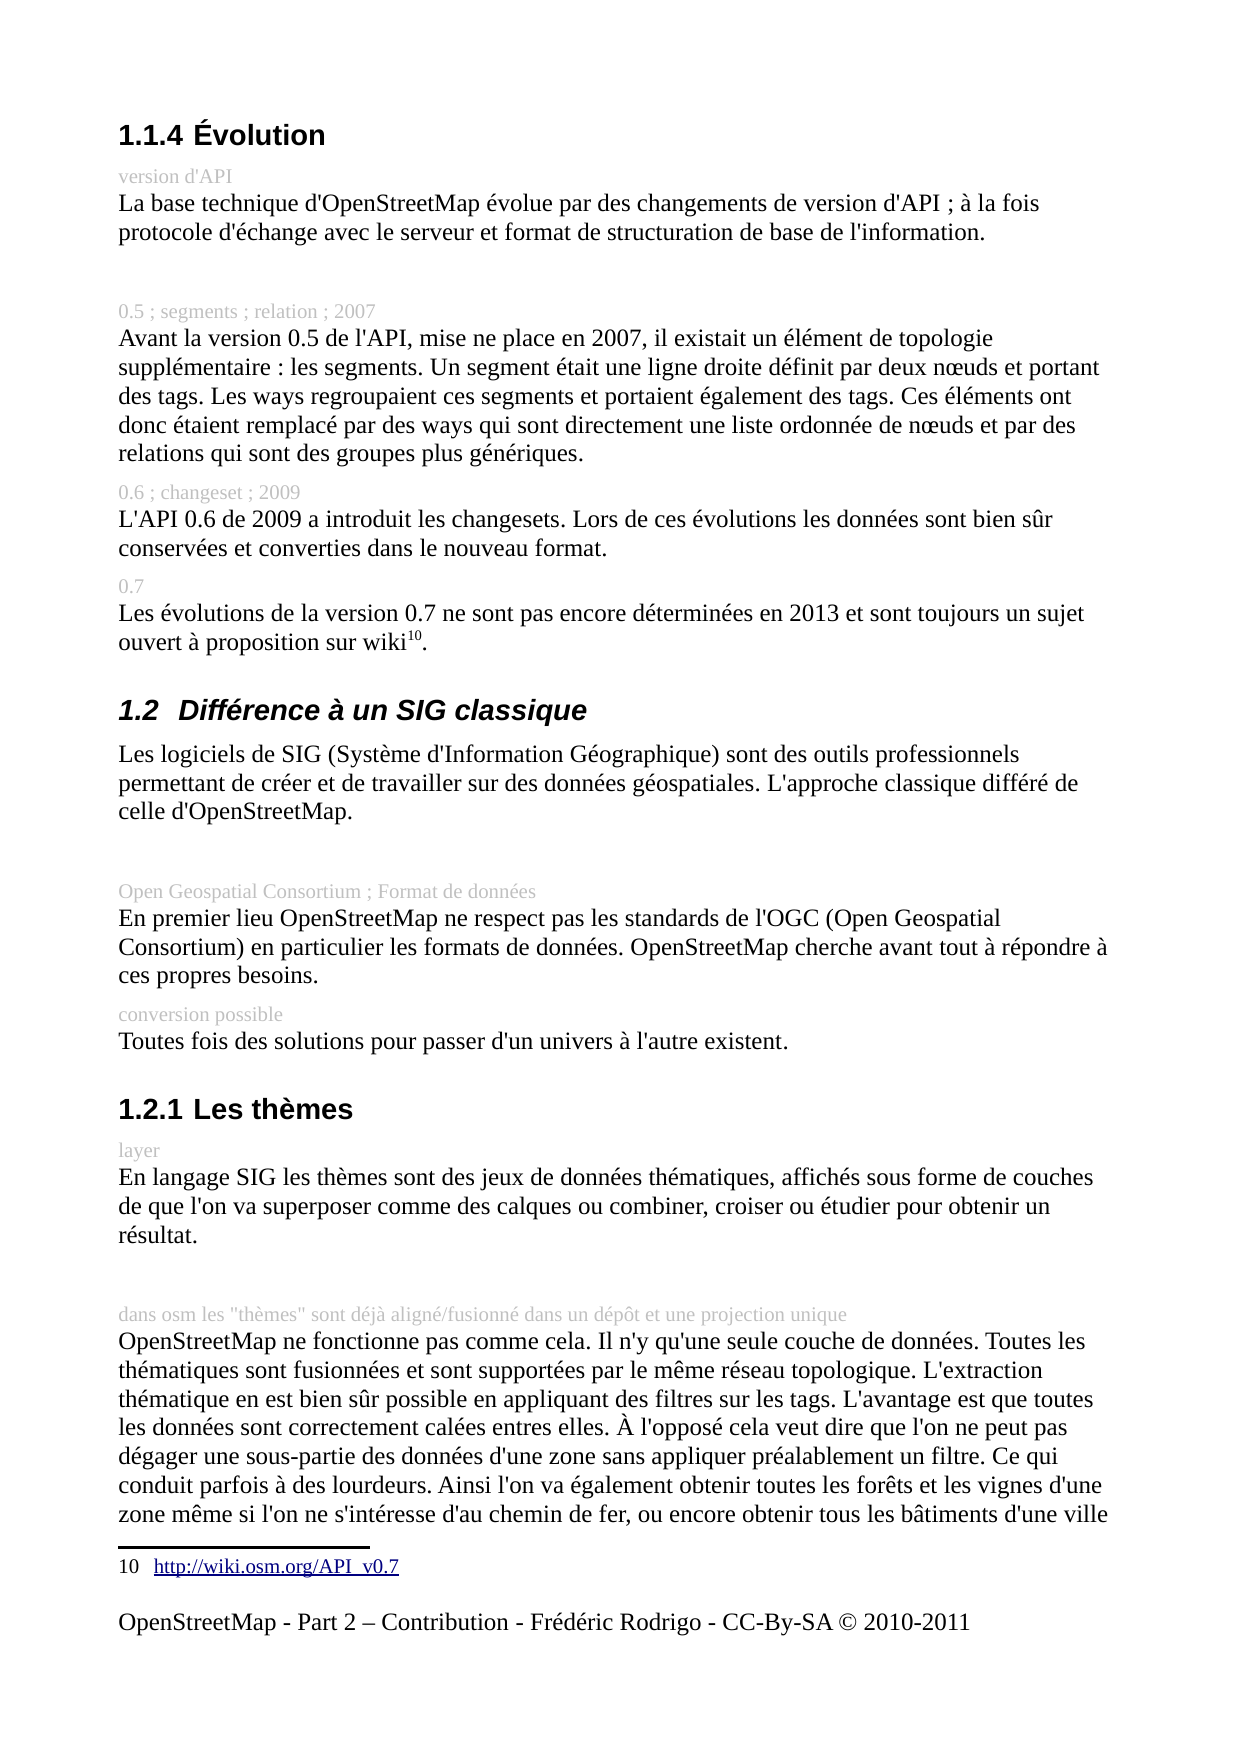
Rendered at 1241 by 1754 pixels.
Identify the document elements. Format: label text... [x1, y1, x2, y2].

text OpenStreetMap ne fonctionne pas comme cela. Il n'y qu'une seule couche de données. Toutes les thématiques sont fusionnées et sont supportées par le même réseau topologique. L'extraction thématique en est bien sûr possible en appliquant des filtres sur les tags. L'avantage est que toutes les données sont correctement calées entres elles. À l'opposé cela veut dire que l'on ne peut pas dégager une sous-partie des données d'une zone sans appliquer préalablement un filtre. Ce qui conduit parfois à des lourdeurs. Ainsi l'on va également obtenir toutes les forêts et les vignes d'une zone même si l'on ne s'intéresse d'au chemin de fer, ou encore obtenir tous les bâtiments d'une ville [118, 1326, 1122, 1527]
text En premier lieu OpenStreetMap ne respect pas les standards de l'OGC (Open Geospatial Consortium) en particulier les formats de données. OpenStreetMap cherche avant tout à répondre à ces propres besoins. [118, 903, 1122, 989]
text 0.6 ; changeset ; 2009 [118, 480, 1122, 504]
text dans osm les "thèmes" sont déjà aligné/fusionné dans un dépôt et une projection unique [118, 1302, 1122, 1326]
text La base technique d'OpenStreetMap évolue par des changements de version d'API ; à la fois protocole d'échange avec le serveur et format de structuration de base de l'information. [118, 188, 1122, 246]
text En langage SIG les thèmes sont des jeux de données thématiques, affichés sous forme de couches de que l'on va superposer comme des calques ou combiner, croiser ou étudier pour obtenir un résultat. [118, 1162, 1122, 1248]
text layer [118, 1138, 1122, 1162]
text Open Geospatial Consortium ; Format de données [118, 879, 1122, 903]
text 0.7 [118, 574, 1122, 598]
text Toutes fois des solutions pour passer d'un univers à l'autre existent. [118, 1026, 1122, 1054]
text Les évolutions de la version 0.7 ne sont pas encore déterminées en 2013 et sont toujours un sujet ouvert à proposition sur wiki. [118, 598, 1122, 655]
subtitle Différence à un SIG classique [118, 693, 1122, 726]
text Les logiciels de SIG (Système d'Information Géographique) sont des outils professionnels permettant de créer et de travailler sur des données géospatiales. L'approche classique différé de celle d'OpenStreetMap. [118, 739, 1122, 825]
text http://wiki.osm.org/API_v0.7 [118, 1553, 1122, 1578]
text 0.5 ; segments ; relation ; 2007 [118, 299, 1122, 323]
subtitle Les thèmes [118, 1092, 1122, 1126]
text L'API 0.6 de 2009 a introduit les changesets. Lors de ces évolutions les données sont bien sûr conservées et converties dans le nouveau format. [118, 504, 1122, 561]
text Avant la version 0.5 de l'API, mise ne place en 2007, il existait un élément de topologie supplémentaire : les segments. Un segment était une ligne droite définit par deux nœuds et portant des tags. Les ways regroupaient ces segments et portaient également des tags. Ces éléments ont donc étaient remplacé par des ways qui sont directement une liste ordonnée de nœuds et par des relations qui sont des groupes plus génériques. [118, 323, 1122, 467]
text version d'API [118, 164, 1122, 188]
subtitle Évolution [118, 118, 1122, 152]
text conversion possible [118, 1002, 1122, 1026]
